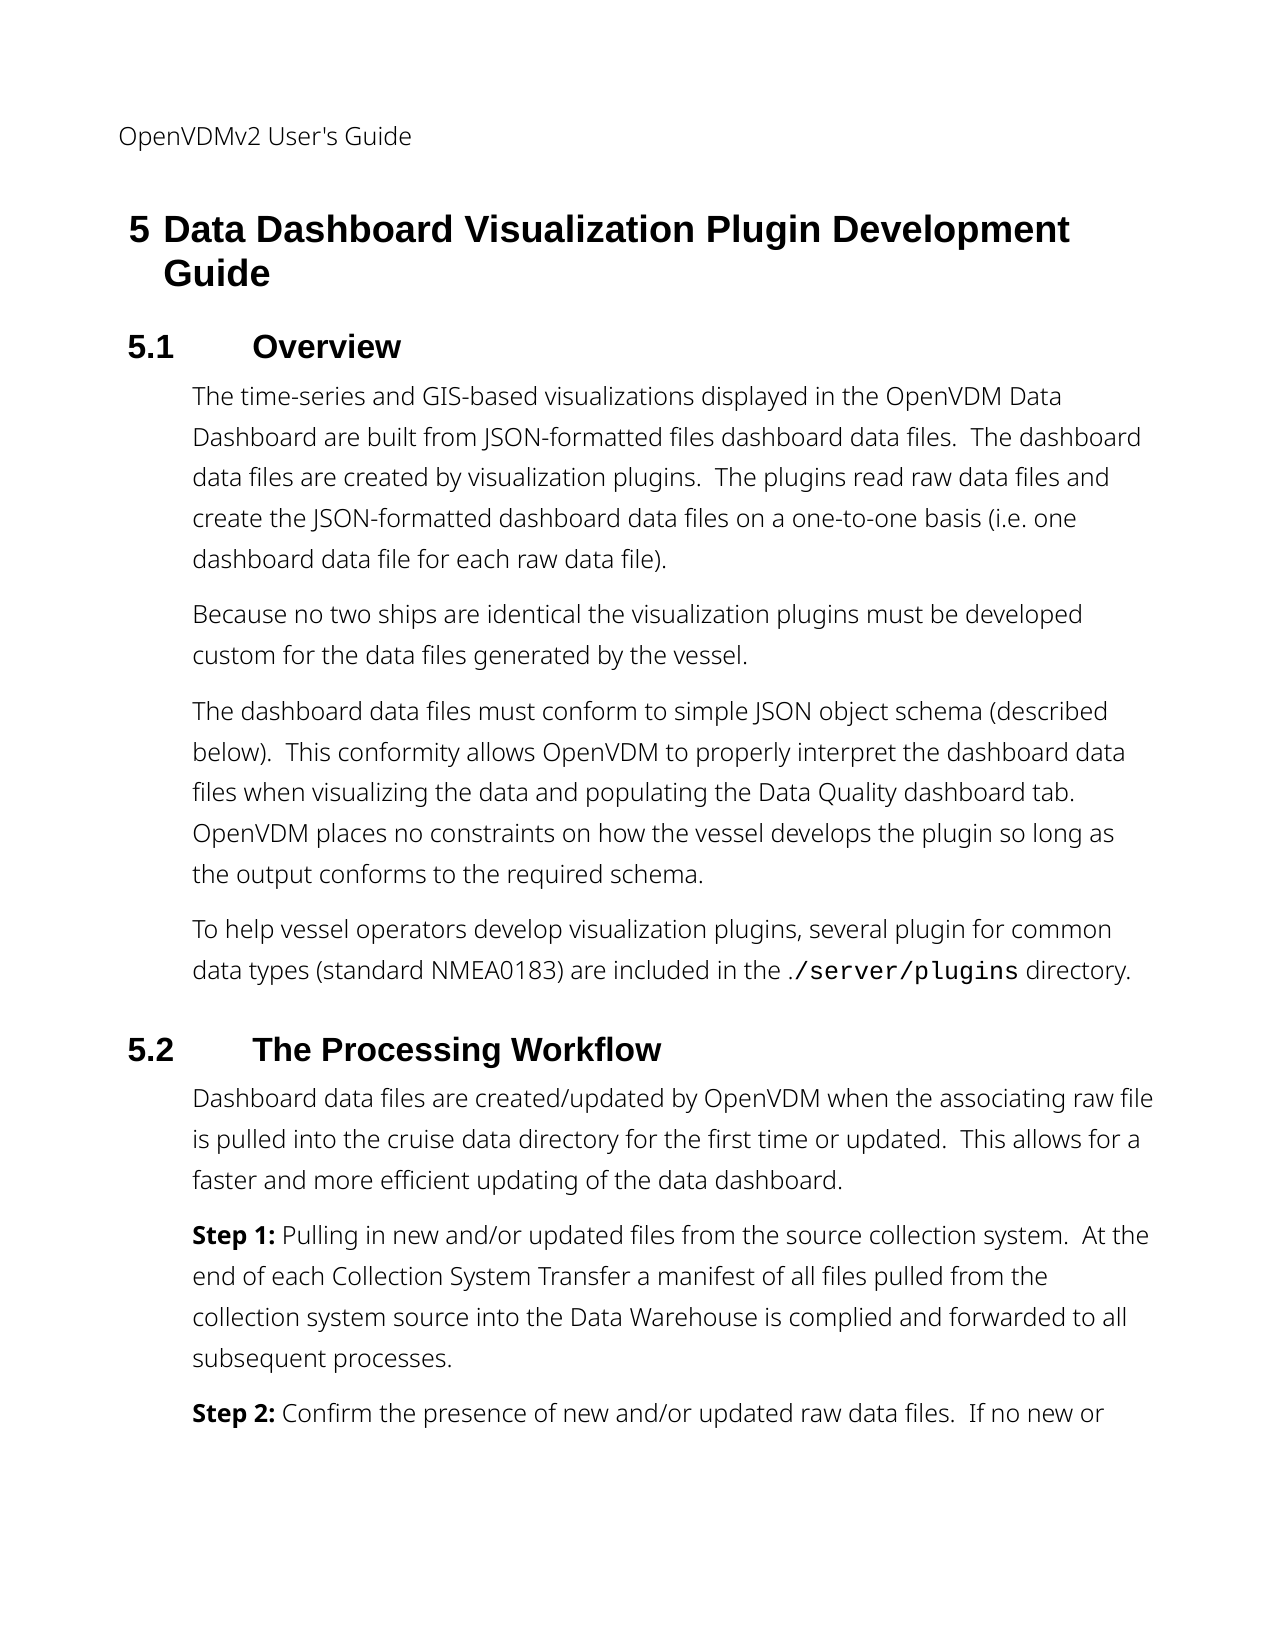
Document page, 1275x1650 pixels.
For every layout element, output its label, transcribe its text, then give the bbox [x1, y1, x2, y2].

text Because no two ships are identical the visualization plugins must be developed custom for the data files generated by the vessel. [192, 597, 1157, 672]
subtitle Data Dashboard Visualization Plugin Development Guide [118, 207, 1157, 294]
subtitle Overview [118, 327, 1157, 366]
text Dashboard data files are created/updated by OpenVDM when the associating raw file is pulled into the cruise data directory for the first time or updated. This allows for a faster and more efficient updating of the data dashboard. [192, 1081, 1157, 1196]
text The dashboard data files must conform to simple JSON object schema (described below). This conformity allows OpenVDM to properly interpret the dashboard data files when visualizing the data and populating the Data Quality dashboard tab. OpenVDM places no constraints on how the vessel develops the plugin so long as the output conforms to the required schema. [192, 693, 1157, 891]
subtitle The Processing Workflow [118, 1029, 1157, 1068]
text Step 1: Pulling in new and/or updated files from the source collection system. At the end of each Collection System Transfer a manifest of all files pulled from the collection system source into the Data Warehouse is complied and forwarded to all subsequent processes. [192, 1218, 1157, 1374]
text The time-series and GIS-based visualizations displayed in the OpenVDM Data Dashboard are built from JSON-formatted files dashboard data files. The dashboard data files are created by visualization plugins. The plugins read raw data files and create the JSON-formatted dashboard data files on a one-to-one basis (i.e. one dashboard data file for each raw data file). [192, 378, 1157, 576]
text Step 2: Confirm the presence of new and/or updated raw data files. If no new or [192, 1396, 1157, 1430]
text To help vessel operators develop visualization plugins, several plugin for common data types (standard NMEA0183) are included in the ./server/plugins directory. [192, 912, 1157, 987]
